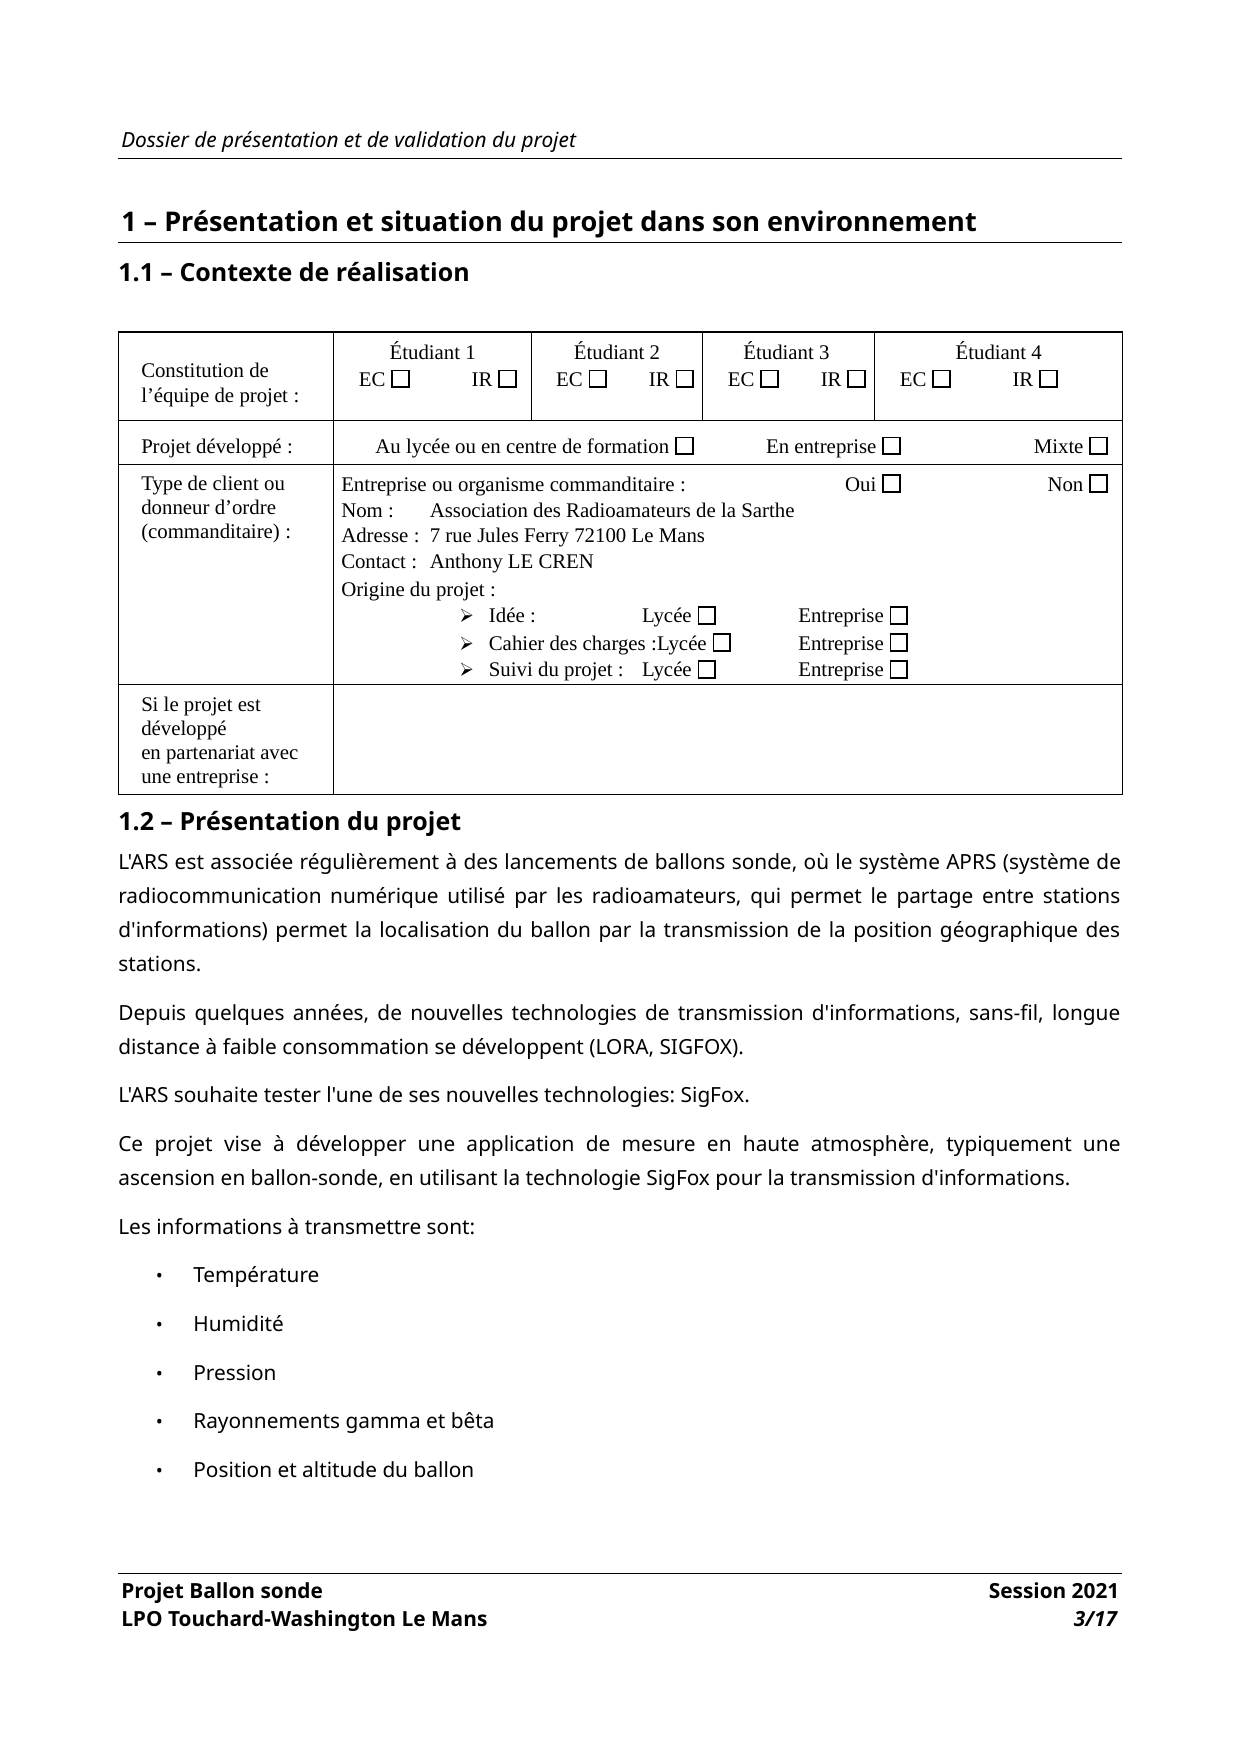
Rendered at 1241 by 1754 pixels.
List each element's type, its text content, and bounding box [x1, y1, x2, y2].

list Rayonnements gamma et bêta [156, 1406, 1122, 1435]
table_header Étudiant 2 EC IR [532, 333, 702, 420]
subtitle Contexte de réalisation [118, 254, 1122, 288]
text Depuis quelques années, de nouvelles technologies de transmission d'informations, sans-fil, longue distance à faible consommation se développent (LORA, SIGFOX). [118, 998, 1122, 1060]
table_cell Au lycée ou en centre de formation En entreprise Mixte [334, 421, 1122, 464]
list Humidité [156, 1309, 1122, 1338]
table_header Étudiant 4 EC IR [875, 333, 1122, 420]
table_cell Projet développé : [119, 421, 333, 464]
text Ce projet vise à développer une application de mesure en haute atmosphère, typiquement une ascension en ballon-sonde, en utilisant la technologie SigFox pour la transmission d'informations. [118, 1129, 1122, 1192]
list Pression [156, 1358, 1122, 1386]
list Position et altitude du ballon [156, 1455, 1122, 1483]
table_cell [334, 685, 1122, 794]
subtitle Présentation du projet [118, 804, 1122, 838]
table_cell Type de client ou donneur d’ordre (commanditaire) : [119, 465, 333, 684]
text Les informations à transmettre sont: [118, 1212, 1122, 1240]
subtitle Présentation et situation du projet dans son environnement [118, 199, 1122, 242]
text L'ARS est associée régulièrement à des lancements de ballons sonde, où le système APRS (système de radiocommunication numérique utilisé par les radioamateurs, qui permet le partage entre stations d'informations) permet la localisation du ballon par la transmission de la position géographique des stations. [118, 847, 1122, 978]
table_header Étudiant 1 EC IR [334, 333, 531, 420]
text L'ARS souhaite tester l'une de ses nouvelles technologies: SigFox. [118, 1081, 1122, 1109]
list Température [156, 1261, 1122, 1289]
table_cell Si le projet est développé en partenariat avec une entreprise : [119, 685, 333, 794]
table_header Étudiant 3 EC IR [703, 333, 874, 420]
table_header Constitution de l’équipe de projet : [119, 333, 333, 420]
table_cell Entreprise ou organisme commanditaire : Oui Non Nom : Association des Radioamateurs de la Sarthe Adresse : 7 rue Jules Ferry 72100 Le Mans Contact : Anthony LE CREN Origine du projet : Idée : Lycée Entreprise Cahier des charges : Lycée Entreprise Suivi du projet : Lycée Entreprise [334, 465, 1122, 684]
